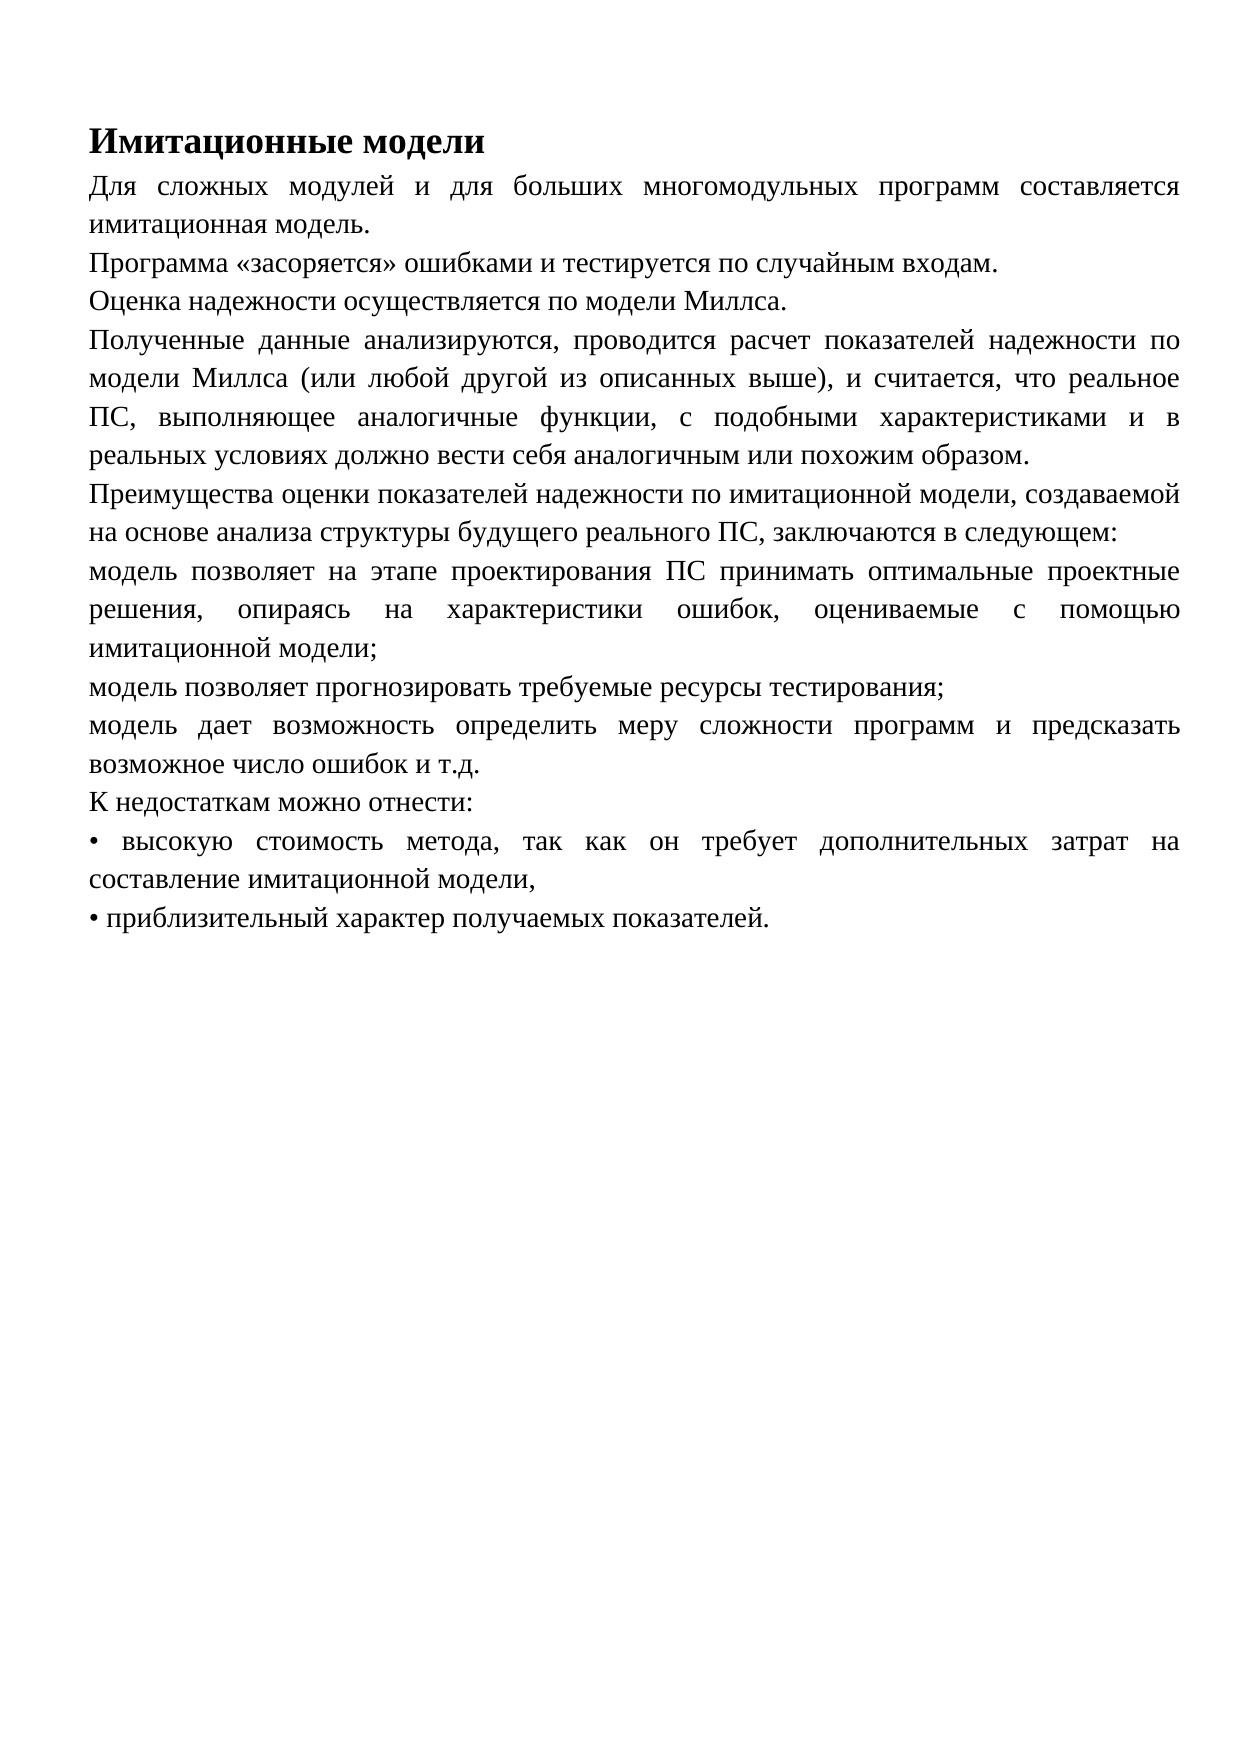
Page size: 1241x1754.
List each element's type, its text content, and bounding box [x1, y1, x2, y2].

text Оценка надежности осуществляется по модели Миллса. [89, 283, 1181, 317]
text К недостаткам можно отнести: [89, 784, 1181, 818]
text • приблизительный характер получаемых показателей. [89, 900, 1181, 933]
text Программа «засоряется» ошибками и тестируется по случайным входам. [89, 245, 1181, 278]
text Имитационные модели [89, 118, 1181, 161]
text модель позволяет прогнозировать требуемые ресурсы тестирования; [89, 669, 1181, 702]
text Преимущества оценки показателей надежности по имитационной модели, создаваемой на основе анализа структуры будущего реального ПС, заключаются в следующем: [89, 476, 1181, 548]
text Полученные данные анализируются, проводится расчет показателей надежности по модели Миллса (или любой другой из описанных выше), и считается, что реальное ПС, выполняющее аналогичные функции, с подобными характеристиками и в реальных условиях должно вести себя аналогичным или похожим образом. [89, 322, 1181, 471]
text модель позволяет на этапе проектирования ПС принимать оптимальные проектные решения, опираясь на характеристики ошибок, оцениваемые с помощью имитационной модели; [89, 553, 1181, 664]
text • высокую стоимость метода, так как он требует дополнительных затрат на составление имитационной модели, [89, 823, 1181, 895]
text Для сложных модулей и для больших многомодульных программ составляется имитационная модель. [89, 168, 1181, 240]
text модель дает возможность определить меру сложности программ и предсказать возможное число ошибок и т.д. [89, 707, 1181, 779]
